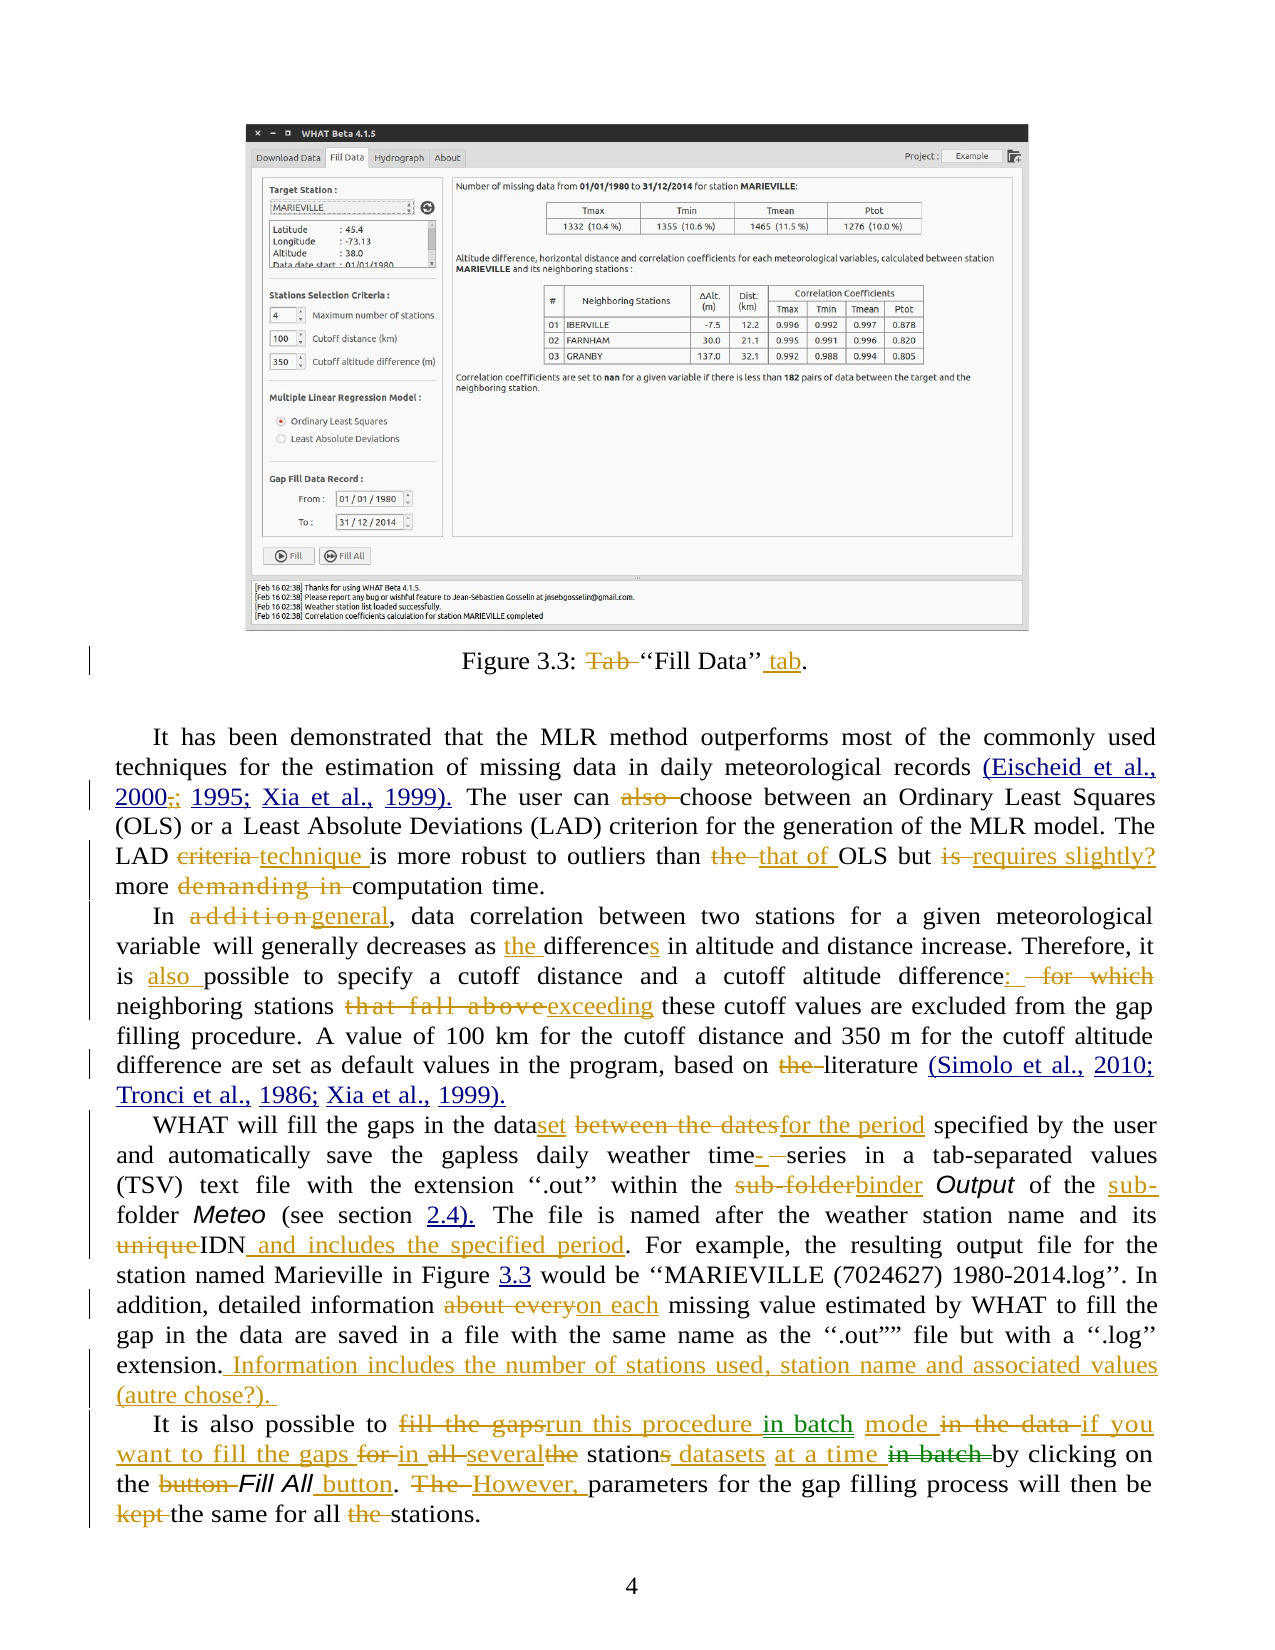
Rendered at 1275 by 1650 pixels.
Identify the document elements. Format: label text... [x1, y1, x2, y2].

text Figure 3.3: ‘‘Fill Data’’ tab. [104, 646, 1165, 675]
text It has been demonstrated that the MLR method outperforms most of the commonly used techniques for the estimation of missing data in daily meteorological records (Eischeid et al., 2000; 1995; Xia et al., 1999). The user can choose between an Ordinary Least Squares (OLS) or a Least Absolute Deviations (LAD) criterion for the generation of the MLR model. The LAD technique is more robust to outliers than that of OLS but requires slightly? more computation time. [115, 722, 1156, 900]
picture [245, 124, 1029, 631]
text It is also possible to run this procedure in batch mode if you want to fill the gaps in several station datasets at a time by clicking on the Fill All button. However, parameters for the gap filling process will then be the same for all stations. [116, 1409, 1153, 1528]
text In general, data correlation between two stations for a given meteorological variable will generally decreases as the differences in altitude and distance increase. Therefore, it is also possible to specify a cutoff distance and a cutoff altitude difference: neighboring stations exceeding these cutoff values are excluded from the gap filling procedure. A value of 100 km for the cutoff distance and 350 m for the cutoff altitude difference are set as default values in the program, based on literature (Simolo et al., 2010; Tronci et al., 1986; Xia et al., 1999). [116, 901, 1154, 1109]
text WHAT will fill the gaps in the dataset for the period specified by the user and automatically save the gapless daily weather time-series in a tab-separated values (TSV) text file with the extension ‘‘.out’’ within the binder Output of the sub-folder Meteo (see section 2.4). The file is named after the weather station name and its IDN and includes the specified period. For example, the resulting output file for the station named Marieville in Figure 3.3 would be ‘‘MARIEVILLE (7024627) 1980-2014.log’’. In addition, detailed information on each missing value estimated by WHAT to fill the gap in the data are saved in a file with the same name as the ‘‘.out”” file but with a ‘‘.log’’ extension. Information includes the number of stations used, station name and associated values (autre chose?). [116, 1110, 1158, 1408]
